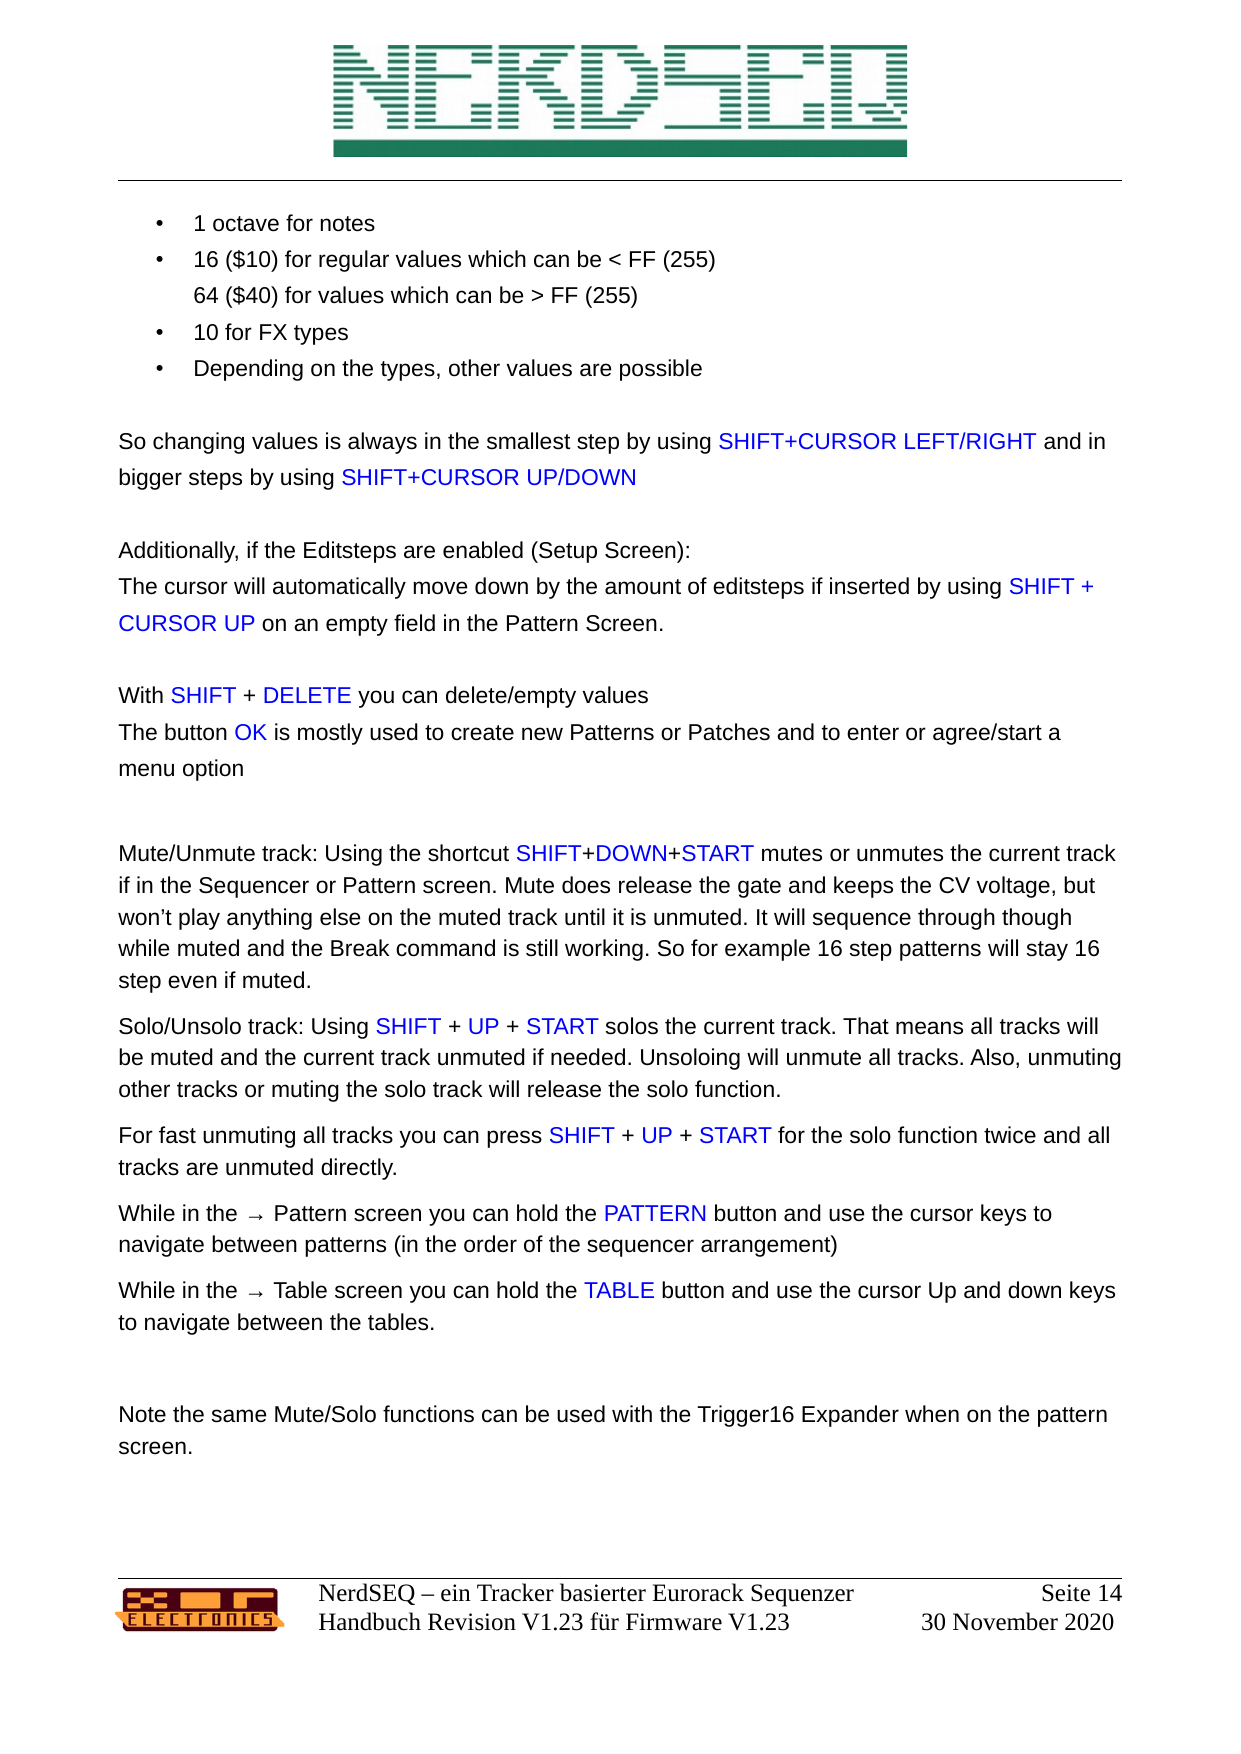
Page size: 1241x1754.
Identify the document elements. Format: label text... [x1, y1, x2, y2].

text While in the → Pattern screen you can hold the PATTERN button and use the cursor keys to navigate between patterns (in the order of the sequencer arrangement) [118, 1200, 1122, 1258]
text While in the → Table screen you can hold the TABLE button and use the cursor Up and down keys to navigate between the tables. [118, 1277, 1122, 1335]
picture [333, 45, 908, 157]
text Solo/Unsolo track: Using SHIFT + UP + START solos the current track. That means all tracks will be muted and the current track unmuted if needed. Unsoloing will unmute all tracks. Also, unmuting other tracks or muting the solo track will release the solo function. [118, 1013, 1122, 1102]
list 1 octave for notes [156, 209, 1122, 236]
picture [115, 1584, 285, 1634]
list 10 for FX types [156, 319, 1122, 345]
list 16 ($10) for regular values which can be < FF (255) [156, 246, 1122, 272]
text Mute/Unmute track: Using the shortcut SHIFT+DOWN+START mutes or unmutes the current track if in the Sequencer or Pattern screen. Mute does release the gate and keeps the CV voltage, but won’t play anything else on the muted track until it is unmuted. It will sequence through though while muted and the Break command is still working. So for example 16 step patterns will stay 16 step even if muted. [118, 840, 1122, 993]
text Note the same Mute/Solo functions can be used with the Trigger16 Expander when on the pattern screen. [118, 1401, 1122, 1459]
text With SHIFT + DELETE you can delete/empty values [118, 682, 1122, 708]
text 64 ($40) for values which can be > FF (255) [118, 282, 1122, 309]
text The cursor will automatically move down by the amount of editsteps if inserted by using SHIFT + CURSOR UP on an empty field in the Pattern Screen. [118, 573, 1122, 636]
list Depending on the types, other values are possible [156, 355, 1122, 381]
text Additionally, if the Editsteps are enabled (Setup Screen): [118, 537, 1122, 563]
text The button OK is mostly used to create new Patterns or Patches and to enter or agree/start a menu option [118, 718, 1122, 781]
text For fast unmuting all tracks you can press SHIFT + UP + START for the solo function twice and all tracks are unmuted directly. [118, 1122, 1122, 1180]
text So changing values is always in the smallest step by using SHIFT+CURSOR LEFT/RIGHT and in bigger steps by using SHIFT+CURSOR UP/DOWN [118, 428, 1122, 490]
